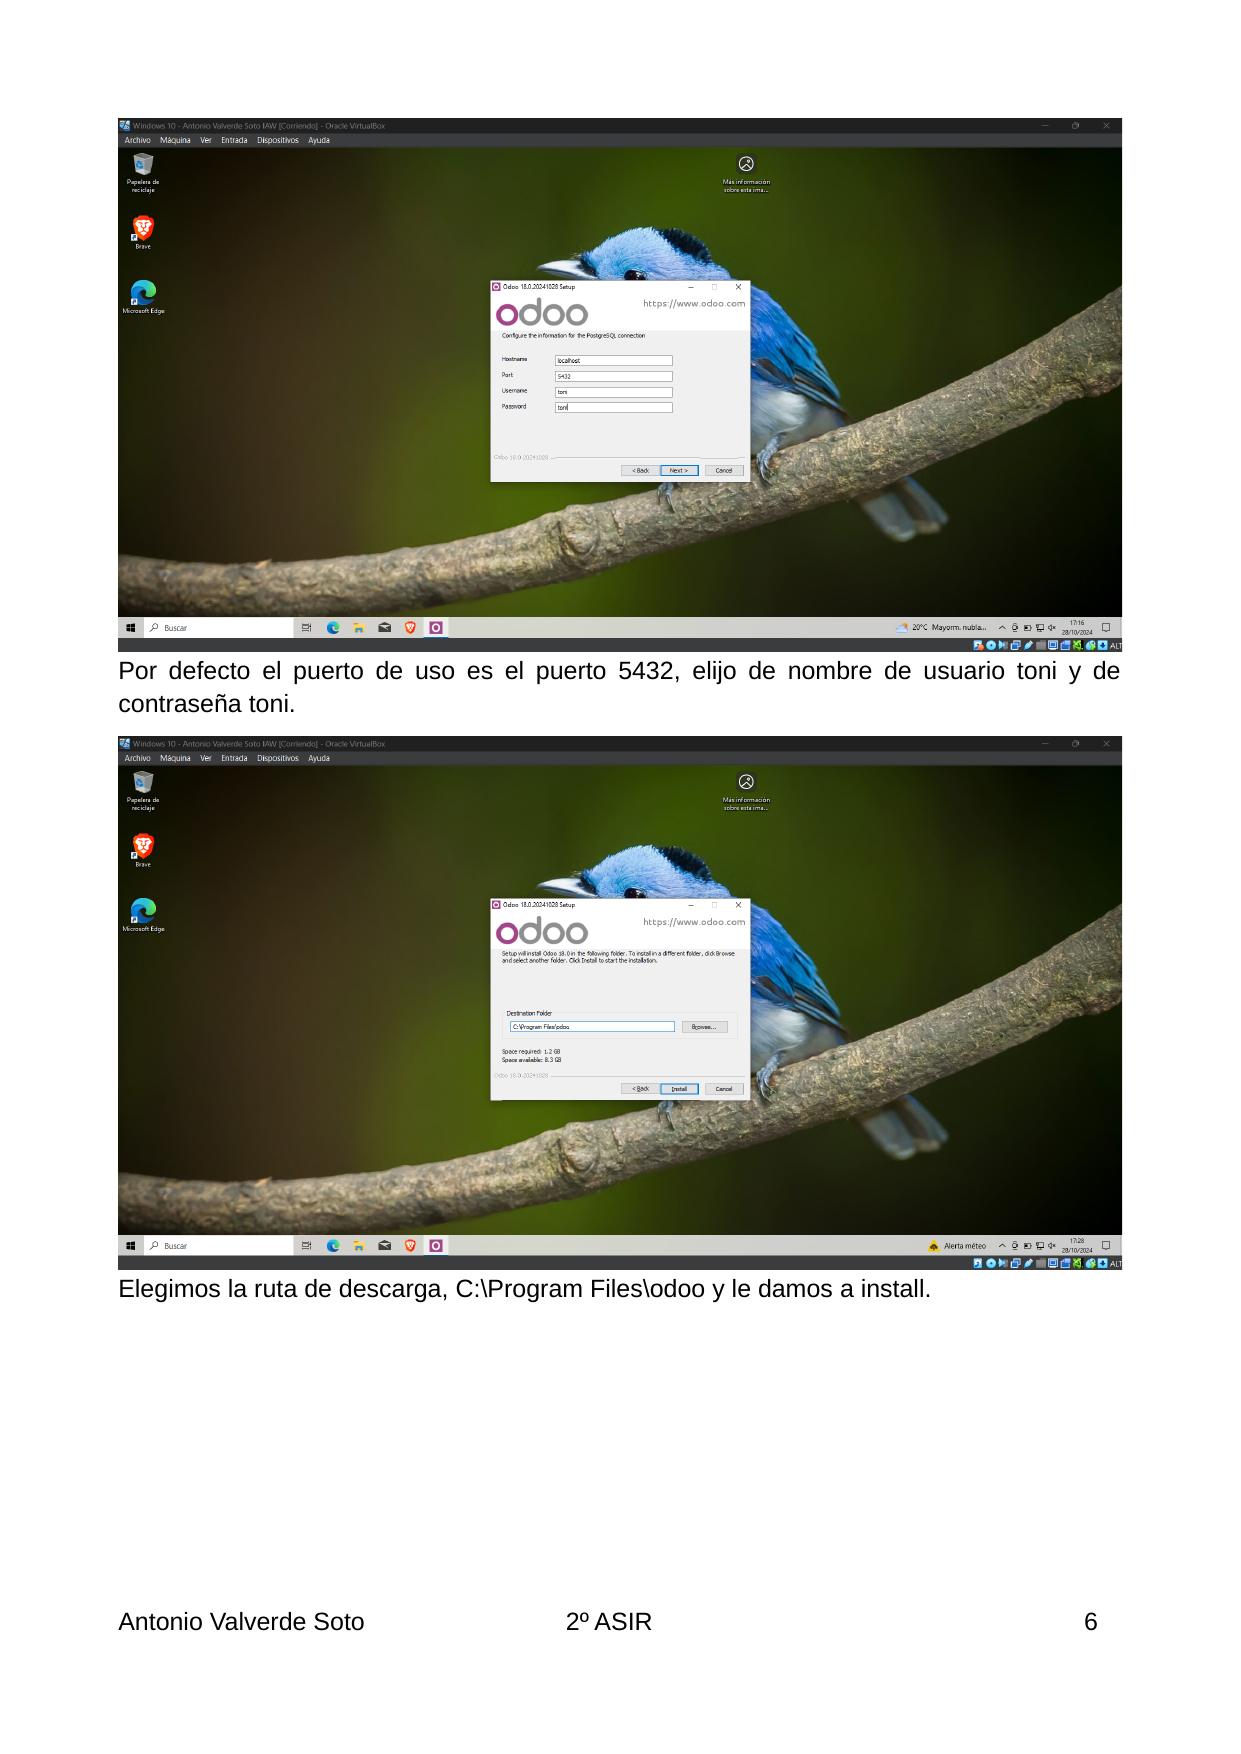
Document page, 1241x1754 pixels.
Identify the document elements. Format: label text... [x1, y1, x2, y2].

text Elegimos la ruta de descarga, C:\Program Files\odoo y le damos a install. [118, 1270, 1122, 1303]
picture [118, 736, 1123, 1270]
text Por defecto el puerto de uso es el puerto 5432, elijo de nombre de usuario toni y de contraseña toni. [118, 652, 1122, 717]
picture [118, 118, 1123, 652]
